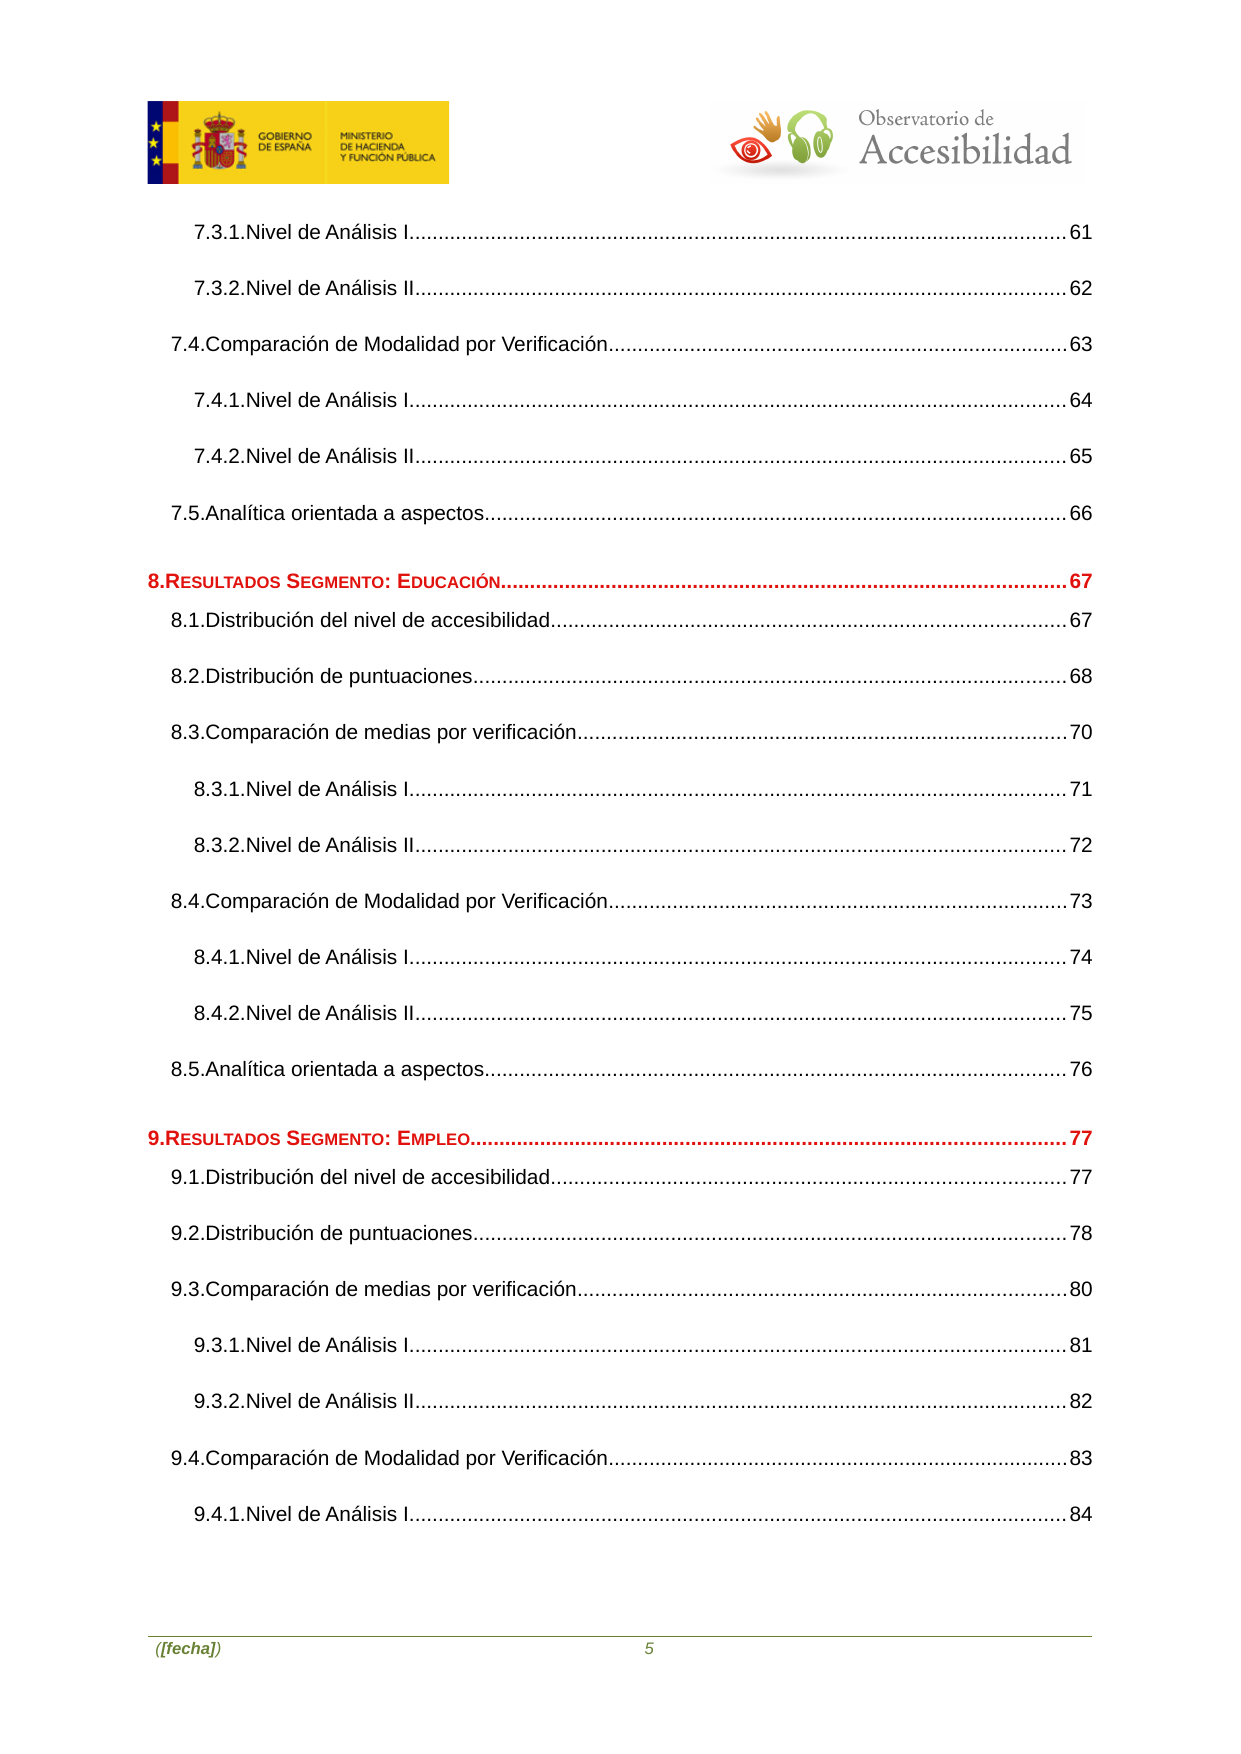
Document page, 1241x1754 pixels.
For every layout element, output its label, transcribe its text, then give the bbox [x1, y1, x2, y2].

picture [147, 101, 450, 184]
text 9.2.Distribución de puntuaciones 78 [171, 1221, 1092, 1245]
text 8.4.1.Nivel de Análisis I 74 [193, 945, 1092, 969]
text 7.4.2.Nivel de Análisis II 65 [193, 444, 1092, 468]
text 7.4.Comparación de Modalidad por Verificación 63 [171, 332, 1092, 356]
text 7.3.2.Nivel de Análisis II 62 [193, 276, 1092, 300]
text 9.3.2.Nivel de Análisis II 82 [193, 1389, 1092, 1413]
text 8.4.2.Nivel de Análisis II 75 [193, 1001, 1092, 1025]
text 8.3.1.Nivel de Análisis I 71 [193, 776, 1092, 800]
text 7.4.1.Nivel de Análisis I 64 [193, 388, 1092, 412]
text 8.2.Distribución de puntuaciones 68 [171, 664, 1092, 688]
text 9.Resultados Segmento: Empleo 77 [148, 1126, 1092, 1150]
text 8.1.Distribución del nivel de accesibilidad 67 [171, 608, 1092, 632]
text 8.3.2.Nivel de Análisis II 72 [193, 832, 1092, 856]
text 9.1.Distribución del nivel de accesibilidad 77 [171, 1164, 1092, 1188]
text 8.Resultados Segmento: Educación 67 [148, 569, 1092, 593]
picture [710, 101, 1086, 184]
text 9.3.Comparación de medias por verificación 80 [171, 1277, 1092, 1301]
text 9.4.Comparación de Modalidad por Verificación 83 [171, 1445, 1092, 1469]
text 9.4.1.Nivel de Análisis I 84 [193, 1501, 1092, 1525]
text 7.5.Analítica orientada a aspectos 66 [171, 500, 1092, 524]
text 8.4.Comparación de Modalidad por Verificación 73 [171, 889, 1092, 913]
text 8.5.Analítica orientada a aspectos 76 [171, 1057, 1092, 1081]
text 8.3.Comparación de medias por verificación 70 [171, 720, 1092, 744]
text 7.3.1.Nivel de Análisis I 61 [193, 220, 1092, 244]
text 9.3.1.Nivel de Análisis I 81 [193, 1333, 1092, 1357]
